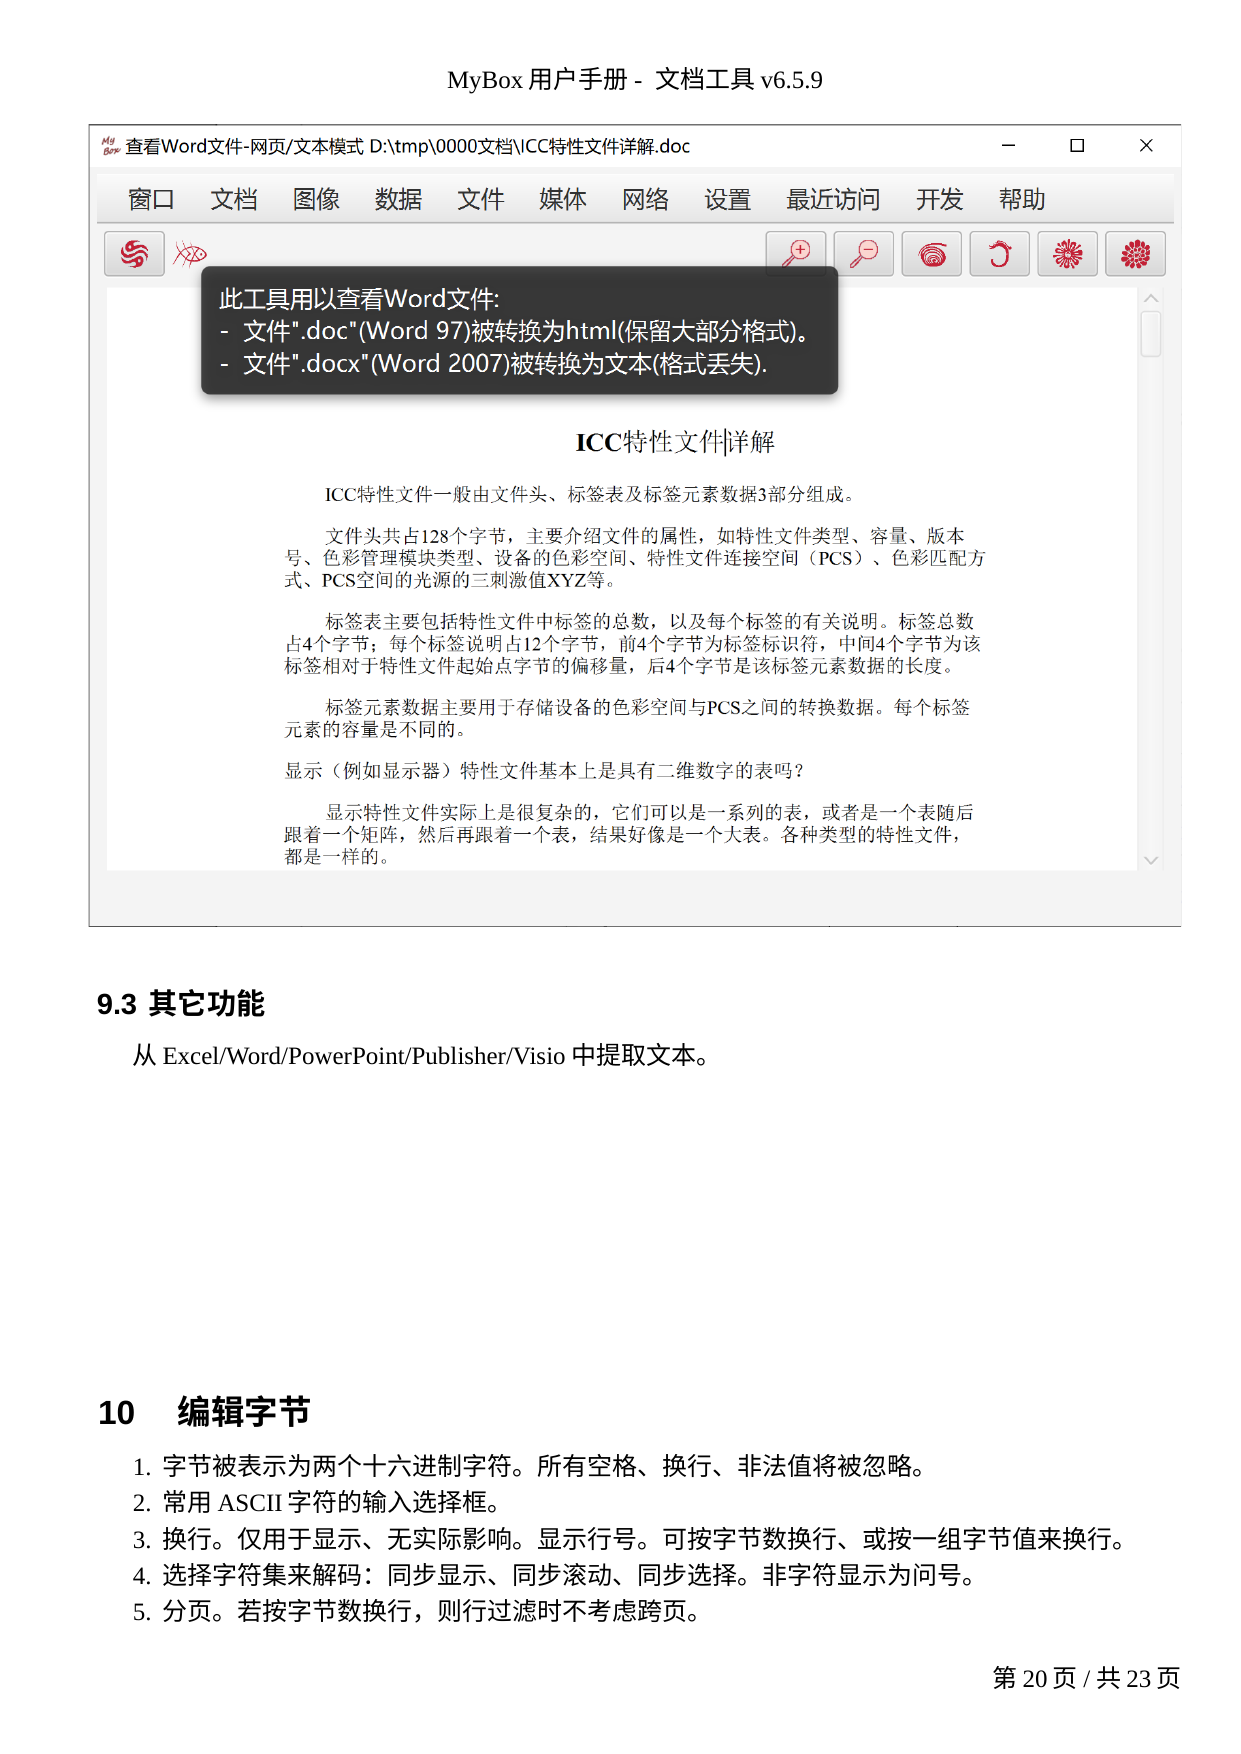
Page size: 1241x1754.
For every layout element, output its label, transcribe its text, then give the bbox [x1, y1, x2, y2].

list 换行。仅用于显示、无实际影响。显示行号。可按字节数换行、或按一组字节值来换行。 [133, 1519, 1181, 1555]
list 选择字符集来解码：同步显示、同步滚动、同步选择。非字符显示为问号。 [133, 1555, 1181, 1592]
list 常用ASCII字符的输入选择框。 [133, 1483, 1181, 1519]
text 从Excel/Word/PowerPoint/Publisher/Visio中提取文本。 [132, 1036, 1181, 1072]
list 字节被表示为两个十六进制字符。所有空格、换行、非法值将被忽略。 [133, 1447, 1181, 1483]
subtitle 其它功能 [88, 981, 1181, 1023]
subtitle 编辑字节 [88, 1386, 1181, 1434]
picture [88, 124, 1182, 927]
list 分页。若按字节数换行，则行过滤时不考虑跨页。 [133, 1592, 1181, 1628]
